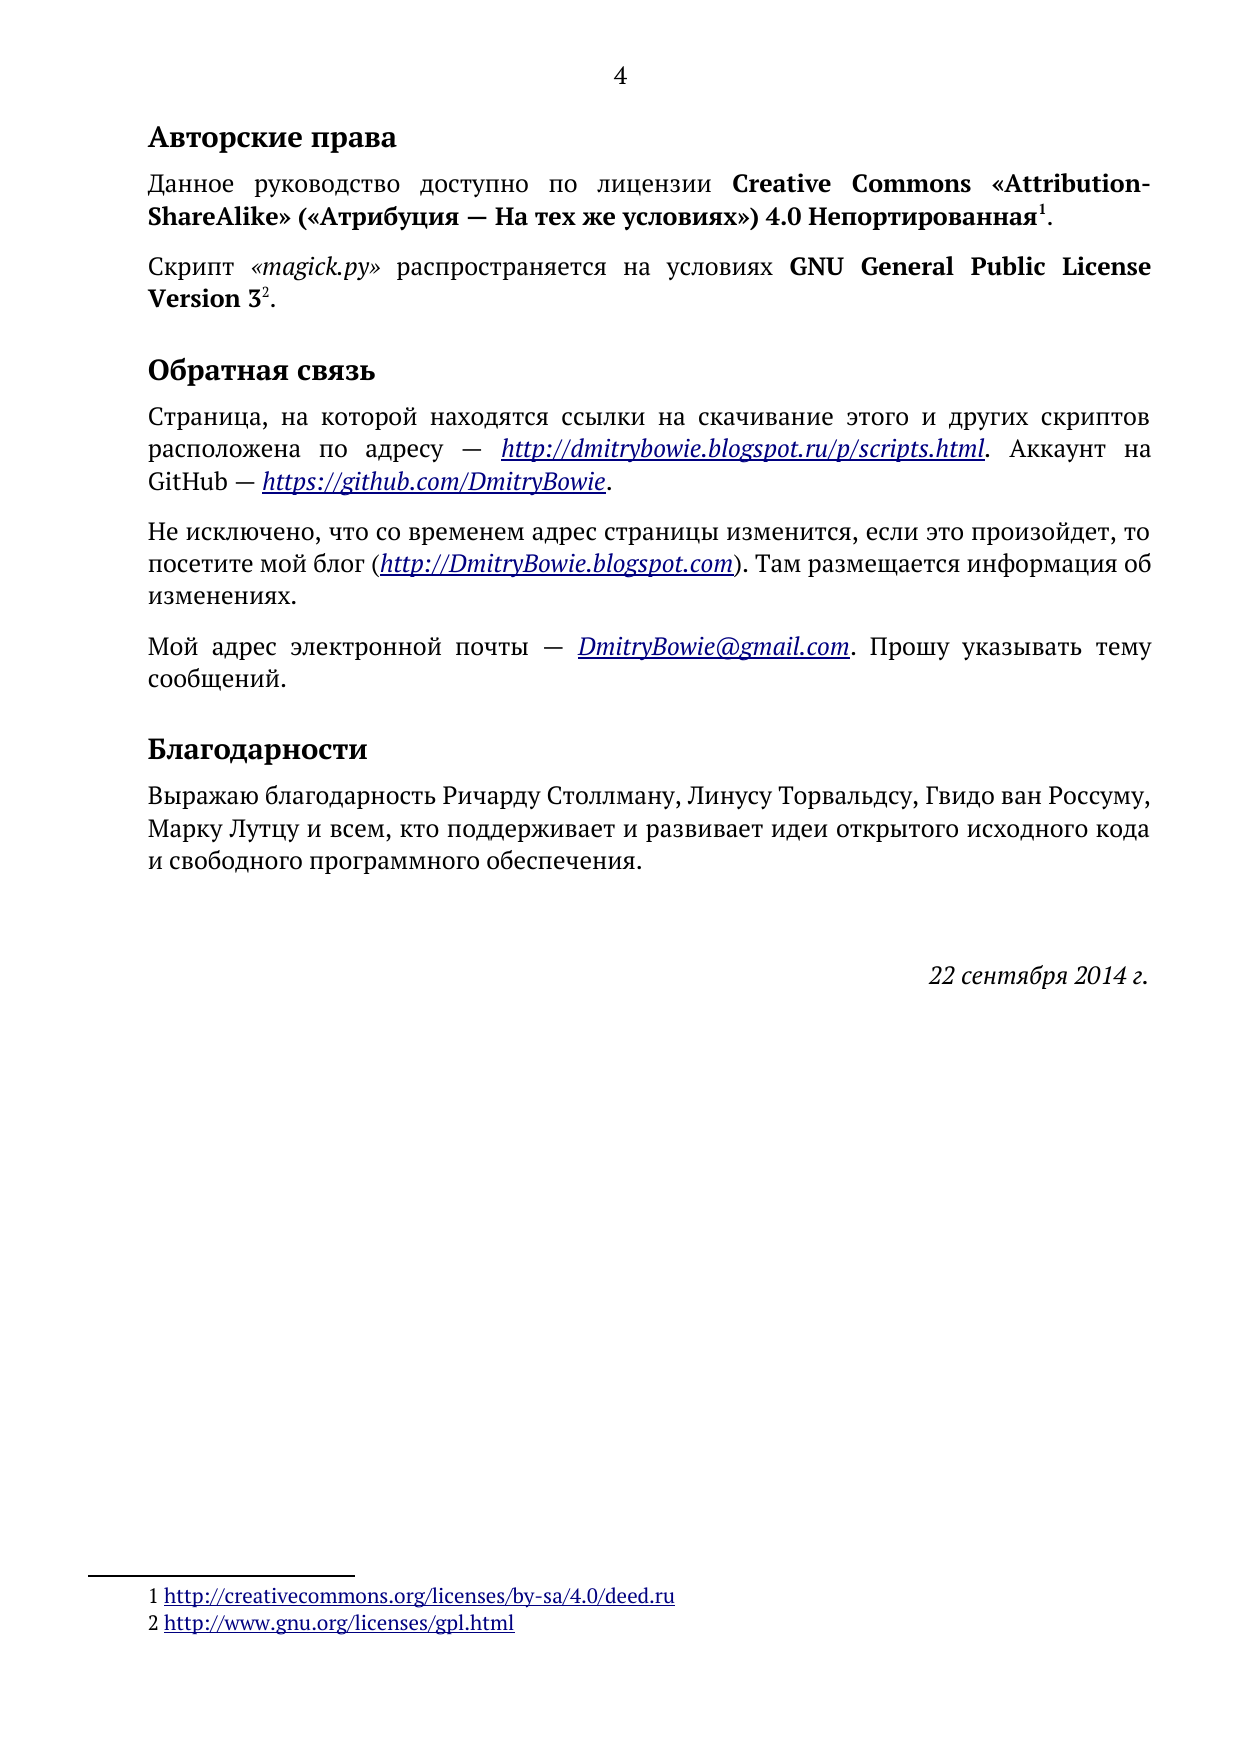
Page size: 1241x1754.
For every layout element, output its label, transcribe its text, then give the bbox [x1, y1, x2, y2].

text Мой адрес электронной почты — DmitryBowie@gmail.com. Прошу указывать тему сообщений. [148, 629, 1152, 694]
text 22 сентября 2014 г. [88, 959, 1152, 991]
text Дмитрий Мажарцев Волгоград [88, 894, 1152, 959]
text Данное руководство доступно по лицензии Creative Commons «Attribution-ShareAlike» («Атрибуция — На тех же условиях») 4.0 Непортированная. [148, 167, 1152, 232]
text http://creativecommons.org/licenses/by-sa/4.0/deed.ru [148, 1582, 1152, 1609]
subtitle Благодарности [148, 730, 1152, 767]
text Выражаю благодарность Ричарду Столлману, Линусу Торвальдсу, Гвидо ван Россуму, Марку Лутцу и всем, кто поддерживает и развивает идеи открытого исходного кода и свободного программного обеспечения. [148, 779, 1152, 876]
text Не исключено, что со временем адрес страницы изменится, если это произойдет, то посетите мой блог (http://DmitryBowie.blogspot.com). Там размещается информация об изменениях. [148, 514, 1152, 612]
subtitle Обратная связь [148, 350, 1152, 388]
text Страница, на которой находятся ссылки на скачивание этого и других скриптов расположена по адресу — http://dmitrybowie.blogspot.ru/p/scripts.html. Аккаунт на GitHub — https://github.com/DmitryBowie. [148, 400, 1152, 497]
text http://www.gnu.org/licenses/gpl.html [148, 1609, 1152, 1636]
subtitle Авторские права [148, 118, 1152, 156]
text Скрипт «magick.py» распространяется на условиях GNU General Public License Version 3. [148, 250, 1152, 315]
